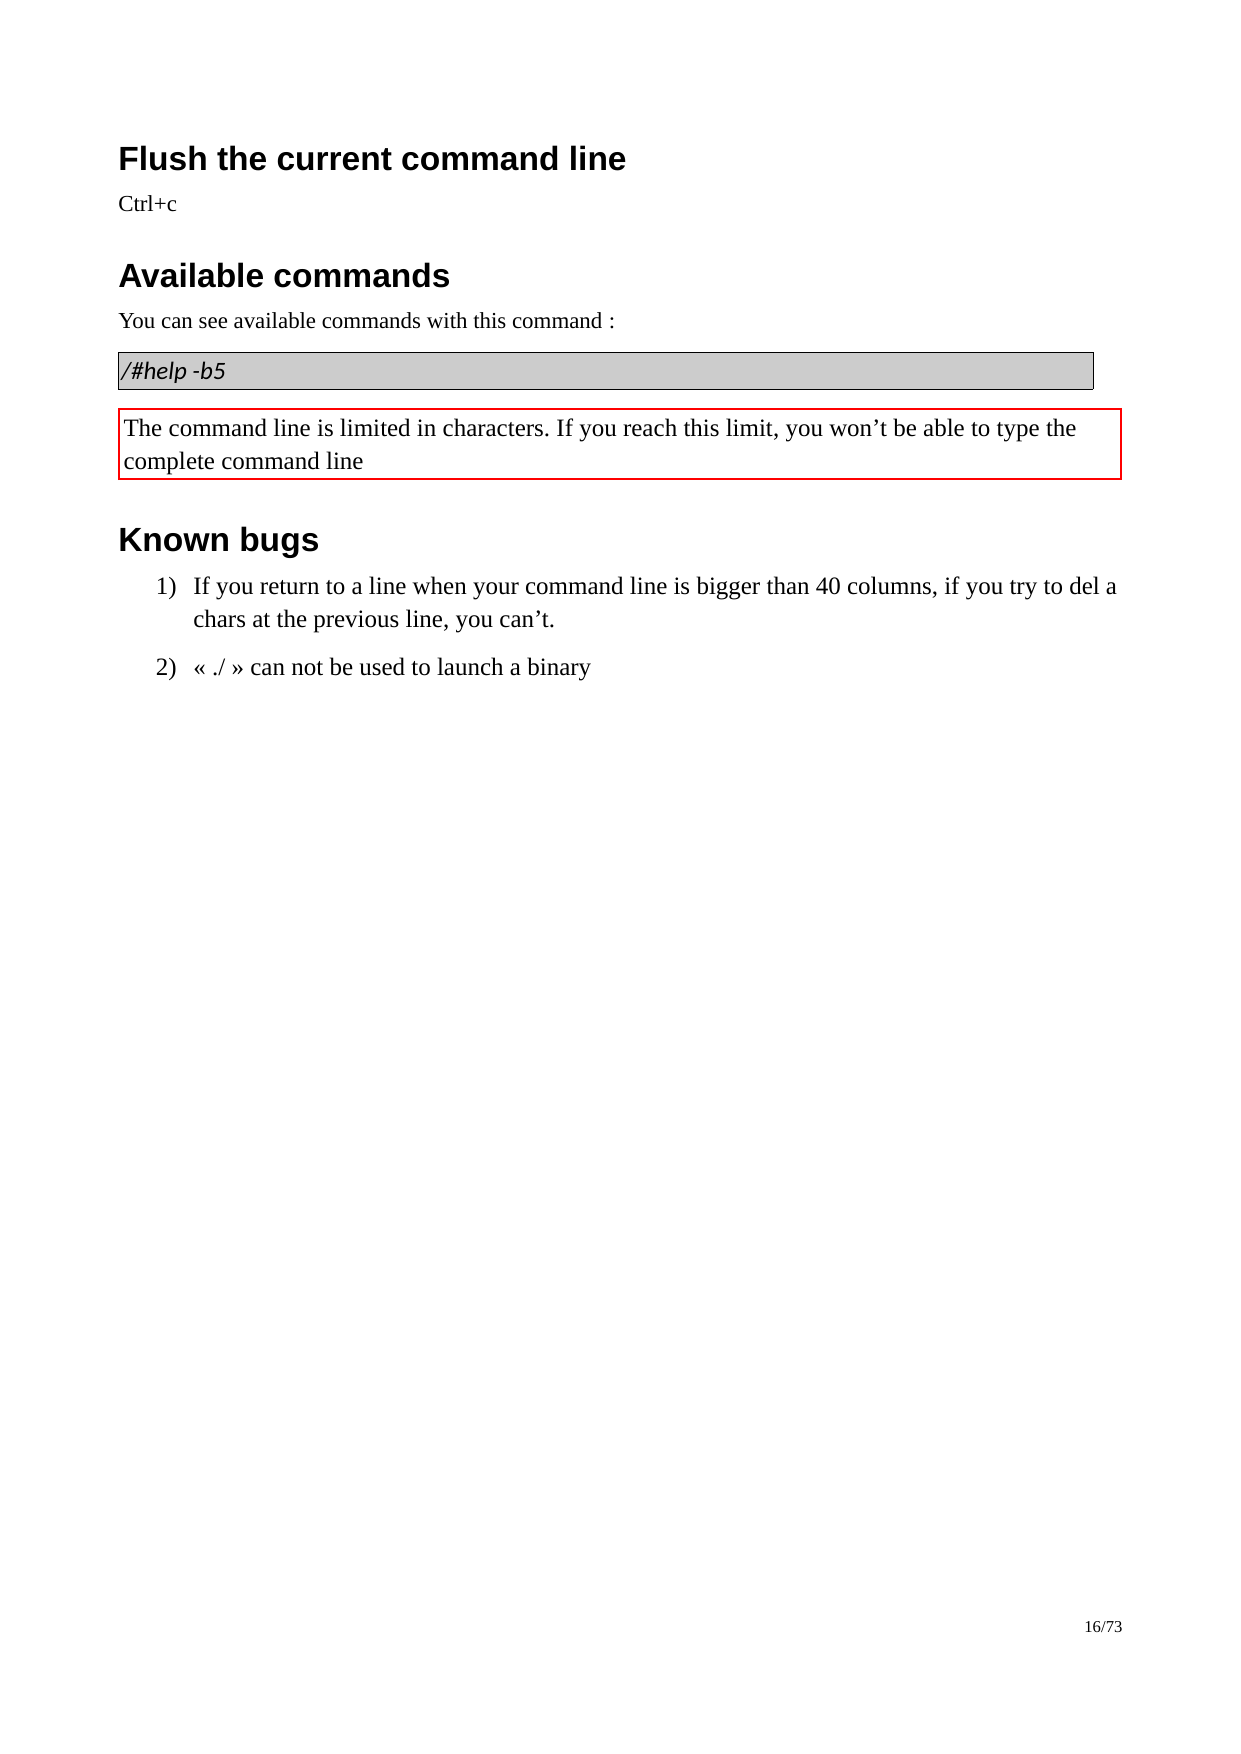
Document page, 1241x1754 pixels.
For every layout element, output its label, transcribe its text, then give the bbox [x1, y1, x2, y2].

list « ./ » can not be used to launch a binary [156, 652, 1122, 681]
subtitle Available commands [118, 256, 1122, 294]
text Ctrl+c [118, 190, 1122, 216]
subtitle Known bugs [118, 520, 1122, 559]
list If you return to a line when your command line is bigger than 40 columns, if you try to del a chars at the previous line, you can’t. [156, 571, 1122, 633]
text The command line is limited in characters. If you reach this limit, you won’t be able to type the complete command line [120, 410, 1120, 478]
subtitle Flush the current command line [118, 139, 1122, 178]
text /#help -b5 [119, 353, 1093, 389]
text You can see available commands with this command : [118, 307, 1122, 333]
